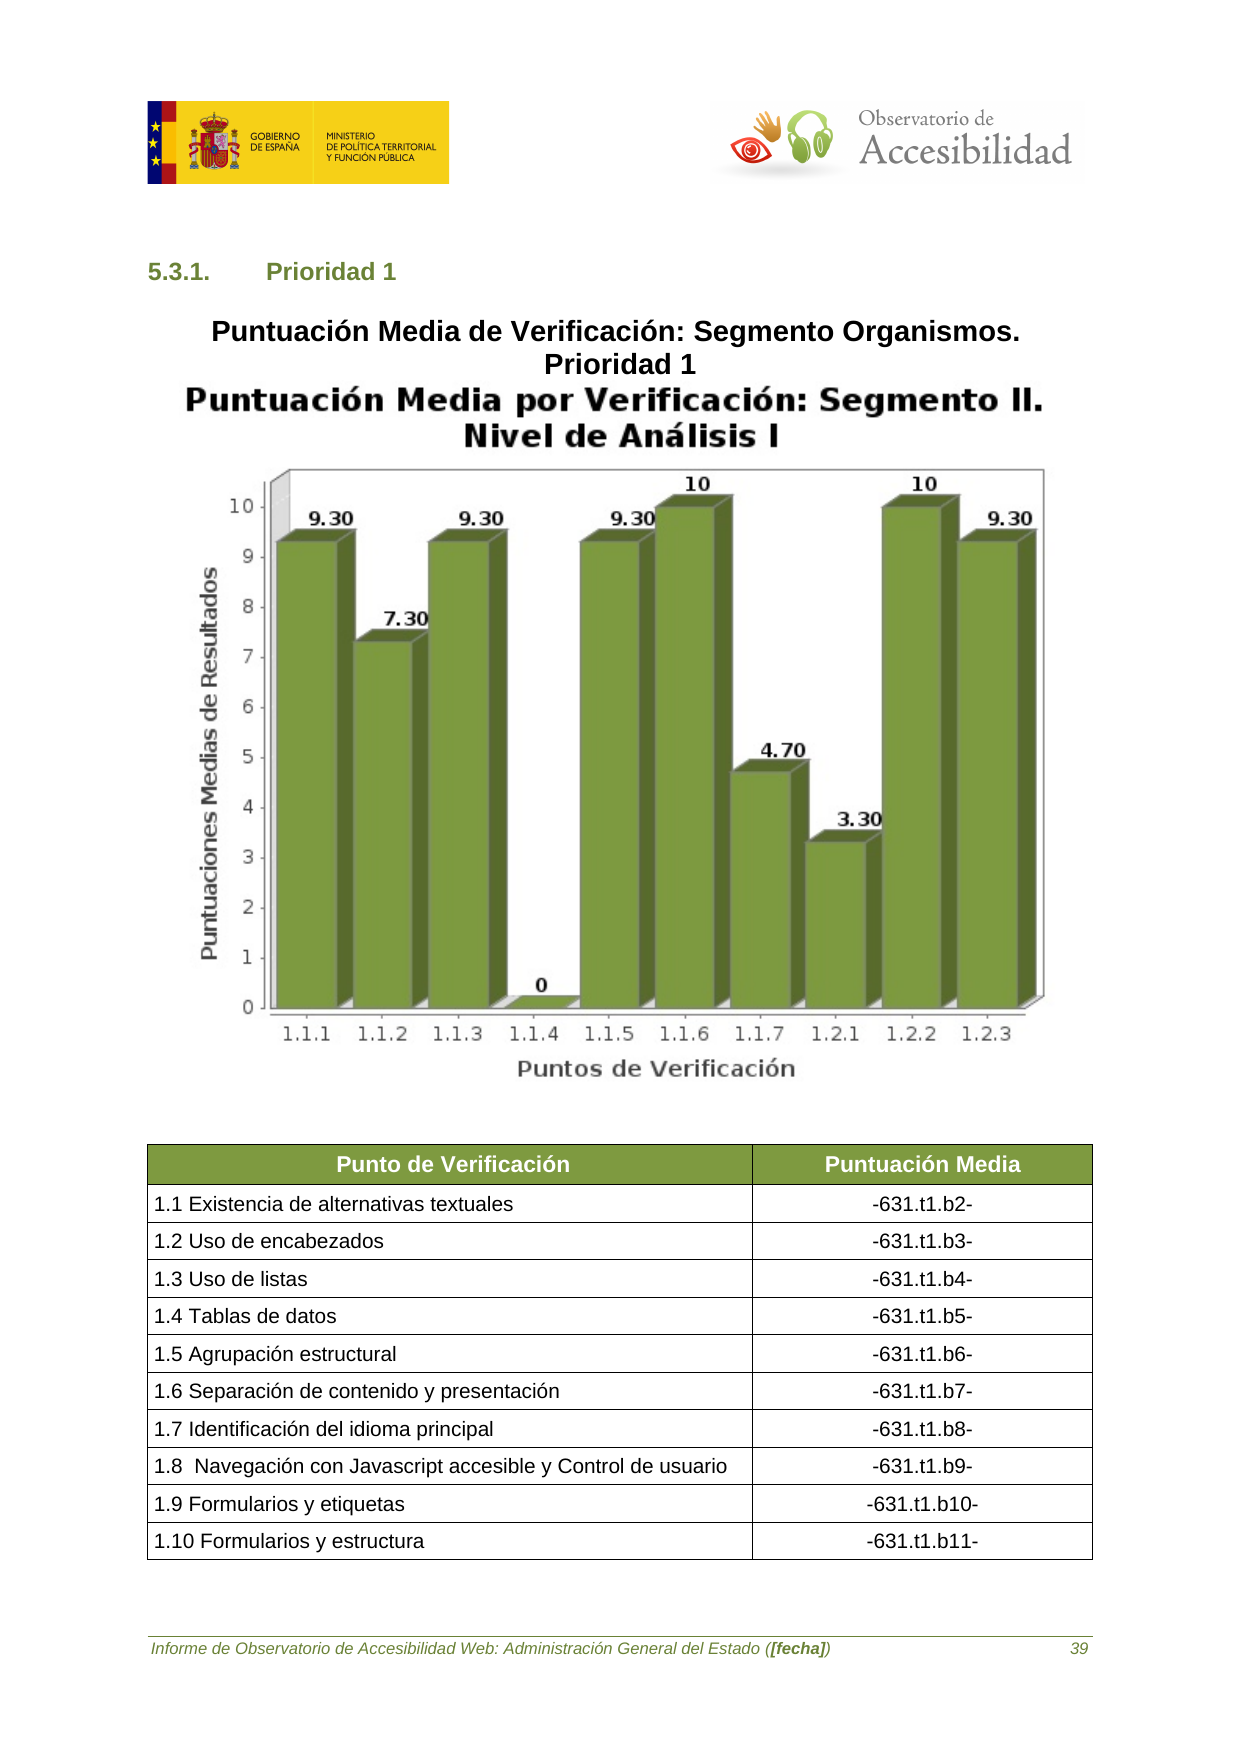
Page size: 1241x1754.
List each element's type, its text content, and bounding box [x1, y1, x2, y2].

table_cell 1.5 Agrupación estructural [148, 1335, 752, 1372]
table_cell -631.t1.b11- [753, 1523, 1092, 1559]
picture [147, 101, 450, 184]
table_cell -631.t1.b9- [753, 1448, 1092, 1484]
table_header Puntuación Media [753, 1145, 1092, 1184]
table_cell -631.t1.b4- [753, 1260, 1092, 1297]
table_cell 1.9 Formularios y etiquetas [148, 1485, 752, 1522]
subtitle Prioridad 1 [148, 257, 1092, 286]
table_cell -631.t1.b2- [753, 1185, 1092, 1222]
table_cell 1.2 Uso de encabezados [148, 1223, 752, 1259]
table_cell -631.t1.b3- [753, 1223, 1092, 1259]
picture [710, 101, 1086, 184]
table_cell -631.t1.b10- [753, 1485, 1092, 1522]
table_cell 1.6 Separación de contenido y presentación [148, 1373, 752, 1409]
table_cell 1.10 Formularios y estructura [148, 1523, 752, 1559]
table_cell 1.8 Navegación con Javascript accesible y Control de usuario [148, 1448, 752, 1484]
text Puntuación Media de Verificación: Segmento Organismos. [148, 314, 1092, 347]
picture [178, 380, 1062, 1091]
table_cell -631.t1.b6- [753, 1335, 1092, 1372]
table_cell -631.t1.b8- [753, 1410, 1092, 1447]
table_cell 1.7 Identificación del idioma principal [148, 1410, 752, 1447]
table_cell 1.4 Tablas de datos [148, 1298, 752, 1334]
table_header Punto de Verificación [148, 1145, 752, 1184]
table_cell -631.t1.b7- [753, 1373, 1092, 1409]
table_cell 1.1 Existencia de alternativas textuales [148, 1185, 752, 1222]
text Prioridad 1 [148, 347, 1092, 381]
table_cell -631.t1.b5- [753, 1298, 1092, 1334]
table_cell 1.3 Uso de listas [148, 1260, 752, 1297]
